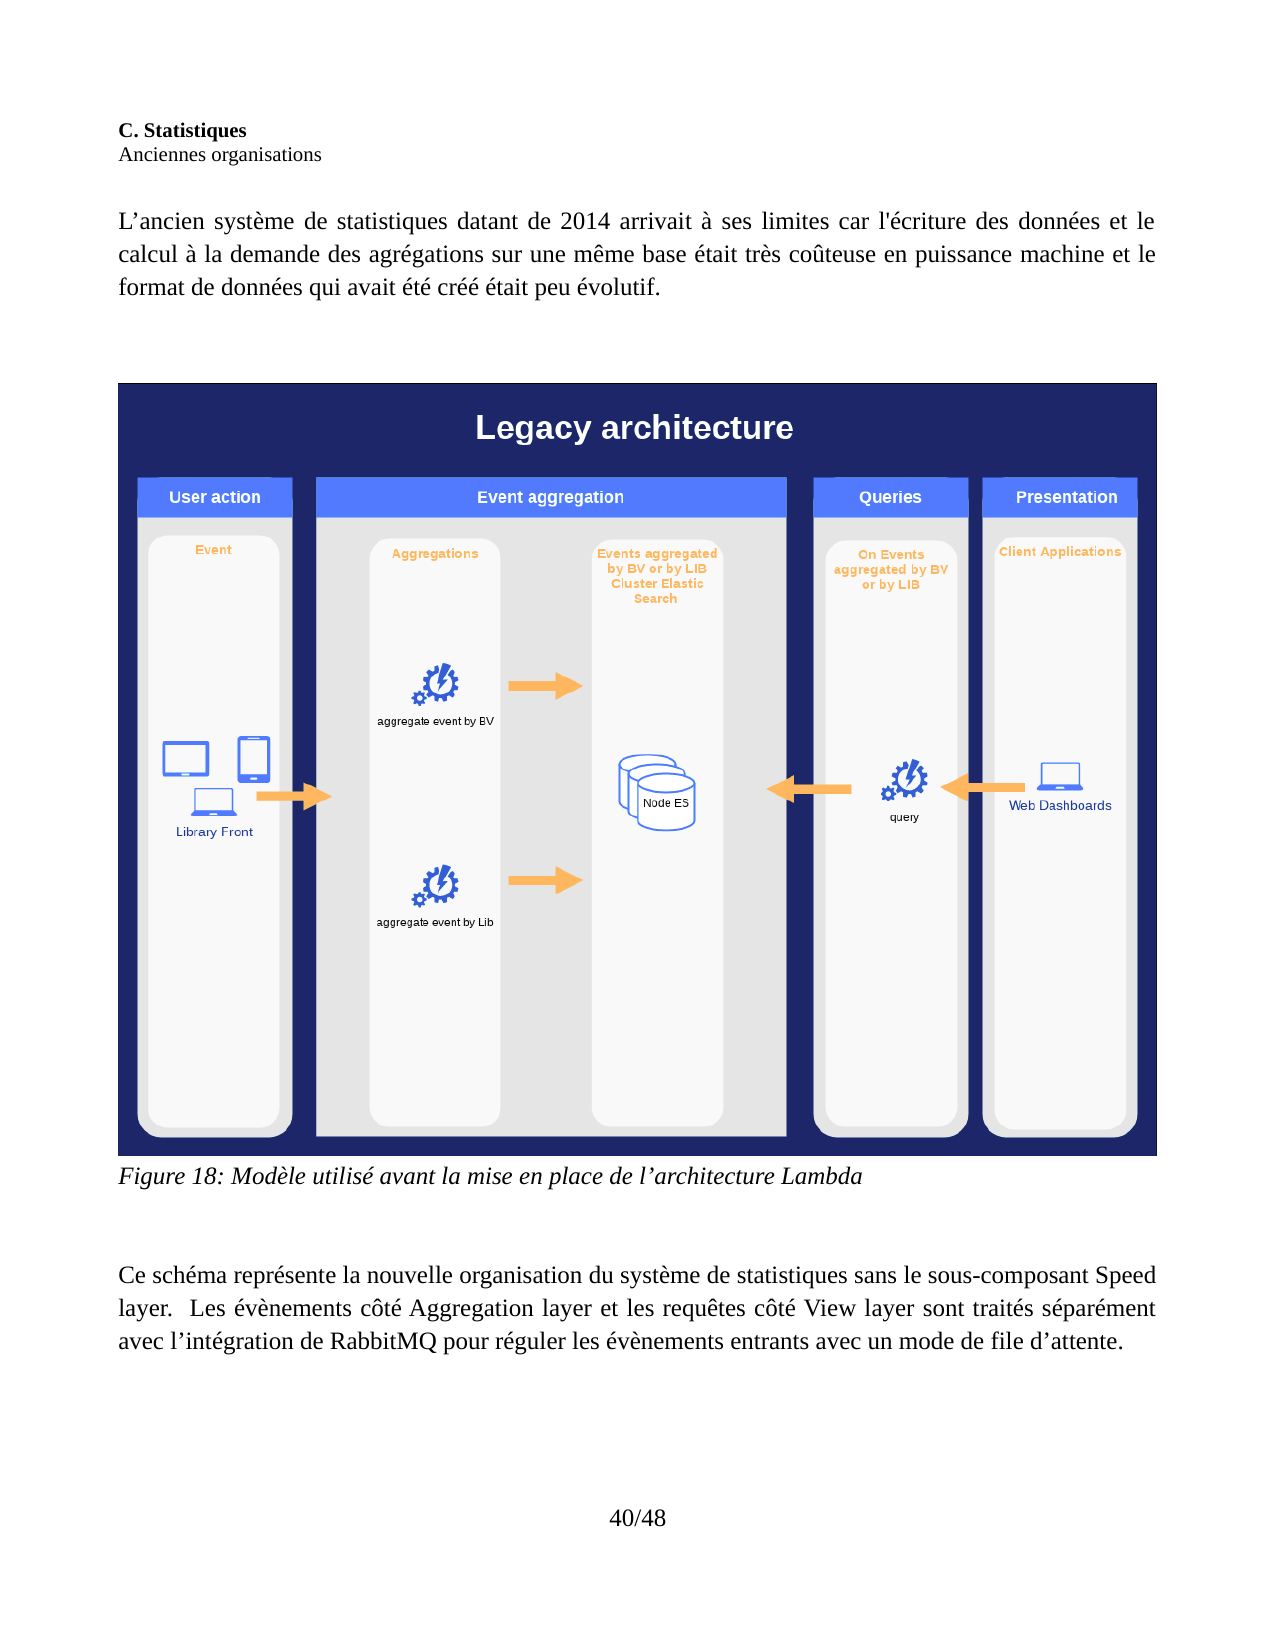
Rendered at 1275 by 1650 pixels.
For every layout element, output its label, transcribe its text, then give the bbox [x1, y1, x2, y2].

picture [118, 383, 1157, 1156]
text L’ancien système de statistiques datant de 2014 arrivait à ses limites car l'écriture des données et le calcul à la demande des agrégations sur une même base était très coûteuse en puissance machine et le format de données qui avait été créé était peu évolutif. [118, 206, 1157, 301]
text Ce schéma représente la nouvelle organisation du système de statistiques sans le sous-composant Speed layer. Les évènements côté Aggregation layer et les requêtes côté View layer sont traités séparément avec l’intégration de RabbitMQ pour réguler les évènements entrants avec un mode de file d’attente. [118, 1260, 1157, 1355]
text Figure 18: Modèle utilisé avant la mise en place de l’architecture Lambda [118, 1156, 1157, 1190]
subtitle C. Statistiques Anciennes organisations [118, 118, 1157, 166]
